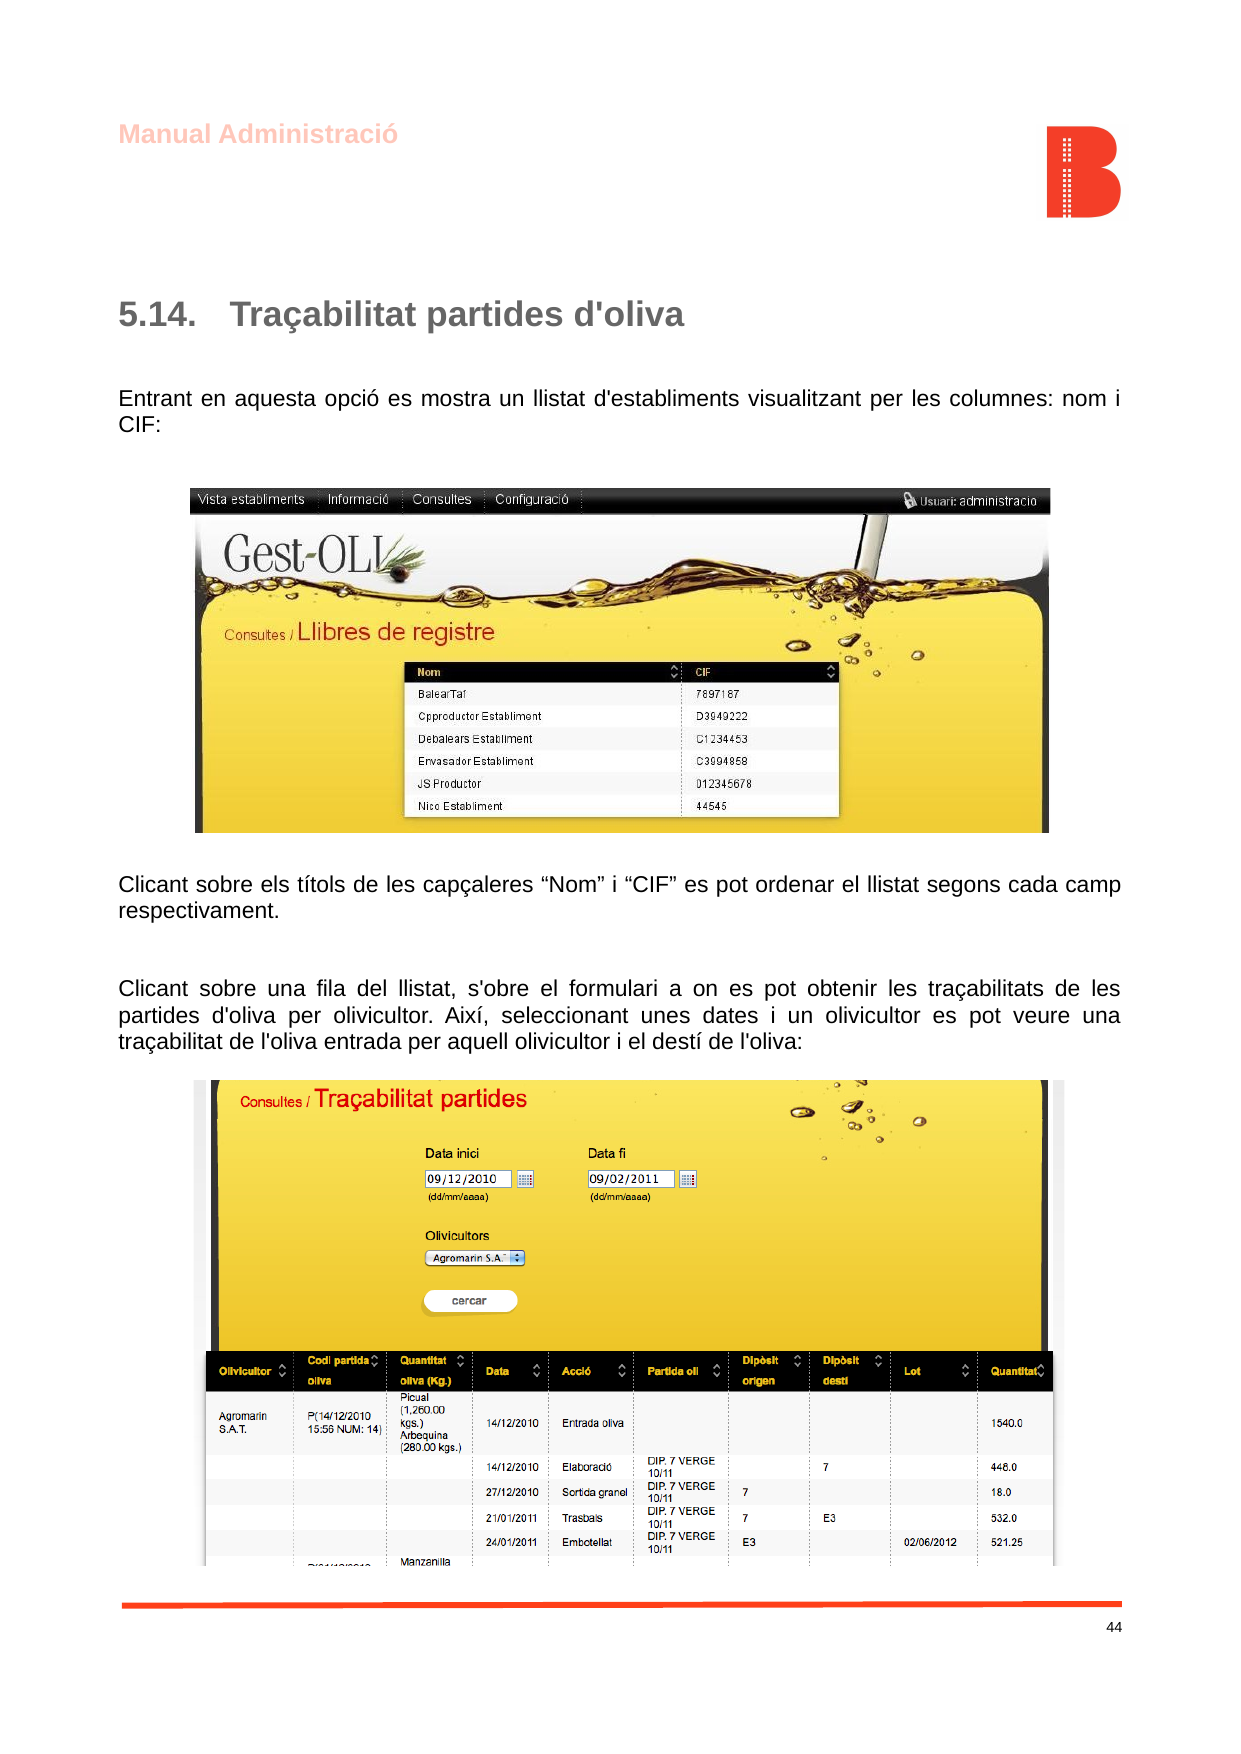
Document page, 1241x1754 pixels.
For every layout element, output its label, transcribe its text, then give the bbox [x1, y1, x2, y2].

picture [1036, 124, 1130, 221]
text Clicant sobre els títols de les capçaleres “Nom” i “CIF” es pot ordenar el llistat segons cada camp respectivament. [118, 871, 1122, 924]
picture [190, 488, 1051, 833]
text Clicant sobre una fila del llistat, s'obre el formulari a on es pot obtenir les traçabilitats de les partides d'oliva per olivicultor. Així, seleccionant unes dates i un olivicultor es pot veure una traçabilitat de l'oliva entrada per aquell olivicultor i el destí de l'oliva: [118, 975, 1122, 1054]
picture [193, 1080, 1065, 1566]
subtitle Traçabilitat partides d'oliva [118, 293, 1122, 333]
text Entrant en aquesta opció es mostra un llistat d'establiments visualitzant per les columnes: nom i CIF: [118, 385, 1122, 437]
